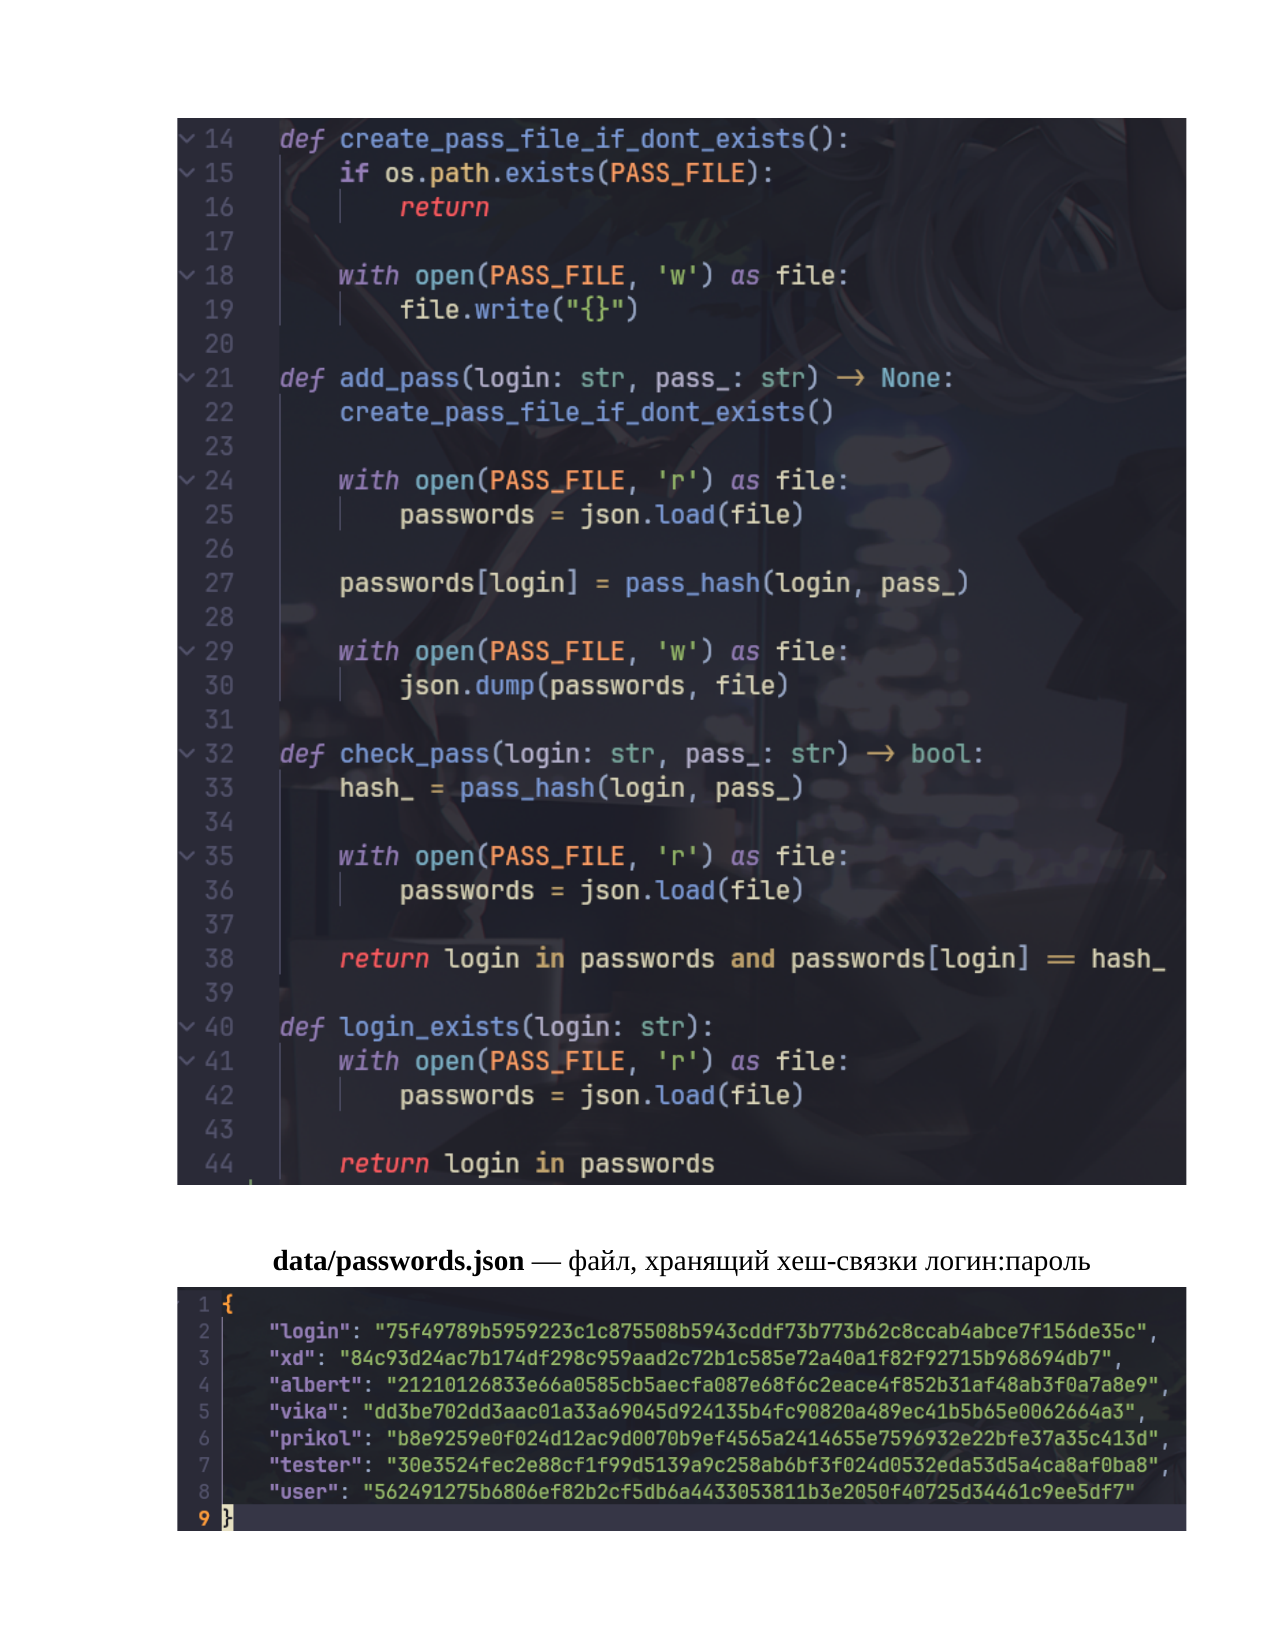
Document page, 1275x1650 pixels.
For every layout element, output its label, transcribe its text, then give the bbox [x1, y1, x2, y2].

text data/passwords.json — файл, хранящий хеш-связки логин:пароль [177, 1243, 1186, 1276]
picture [177, 118, 1187, 1185]
picture [177, 1287, 1187, 1531]
